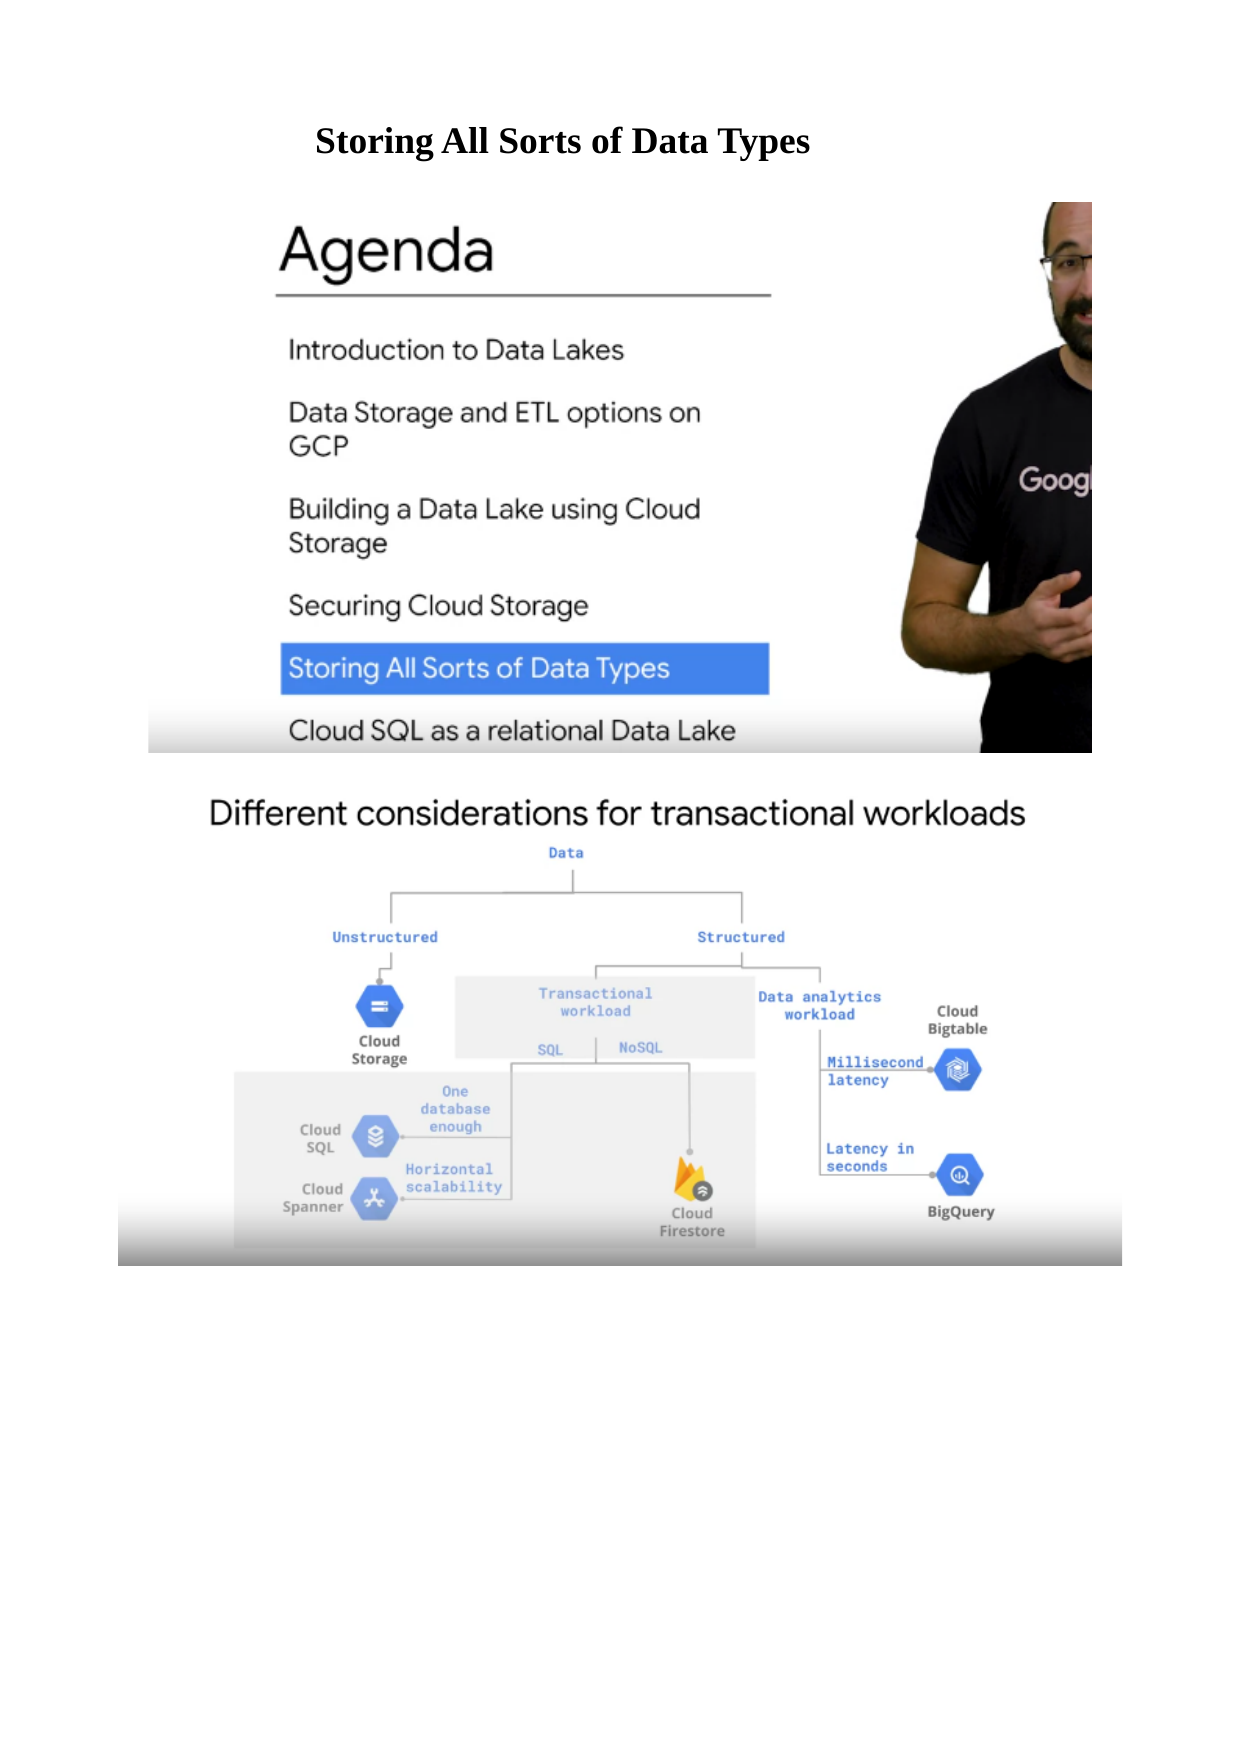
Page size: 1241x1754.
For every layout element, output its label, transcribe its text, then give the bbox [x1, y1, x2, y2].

picture [118, 781, 1123, 1266]
subtitle Storing All Sorts of Data Types [118, 118, 1122, 161]
picture [148, 202, 1092, 753]
